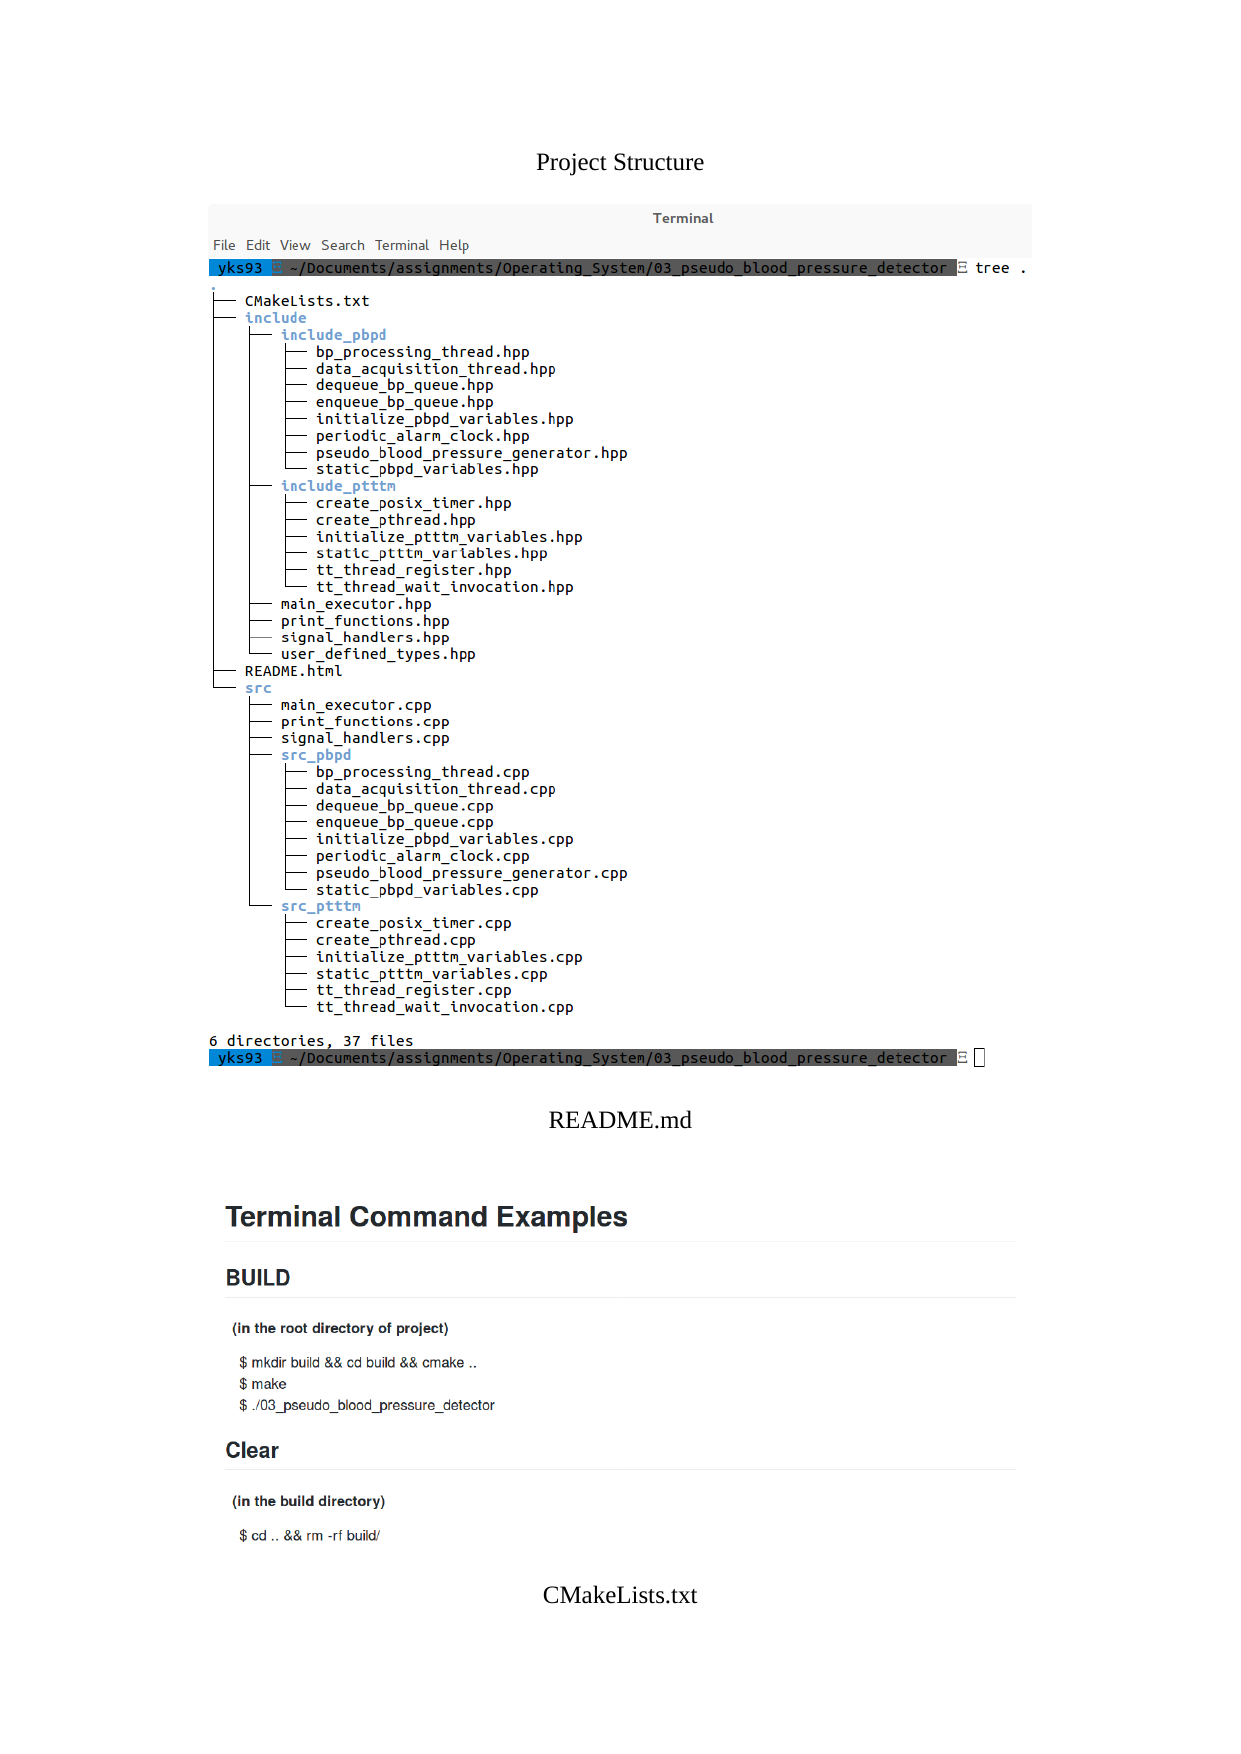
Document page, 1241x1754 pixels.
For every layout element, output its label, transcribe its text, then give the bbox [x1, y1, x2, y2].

text CMakeLists.txt [118, 1580, 1122, 1608]
picture [190, 1162, 1050, 1580]
text Project Structure [118, 147, 1122, 176]
text README.md [118, 1105, 1122, 1134]
picture [208, 204, 1033, 1077]
